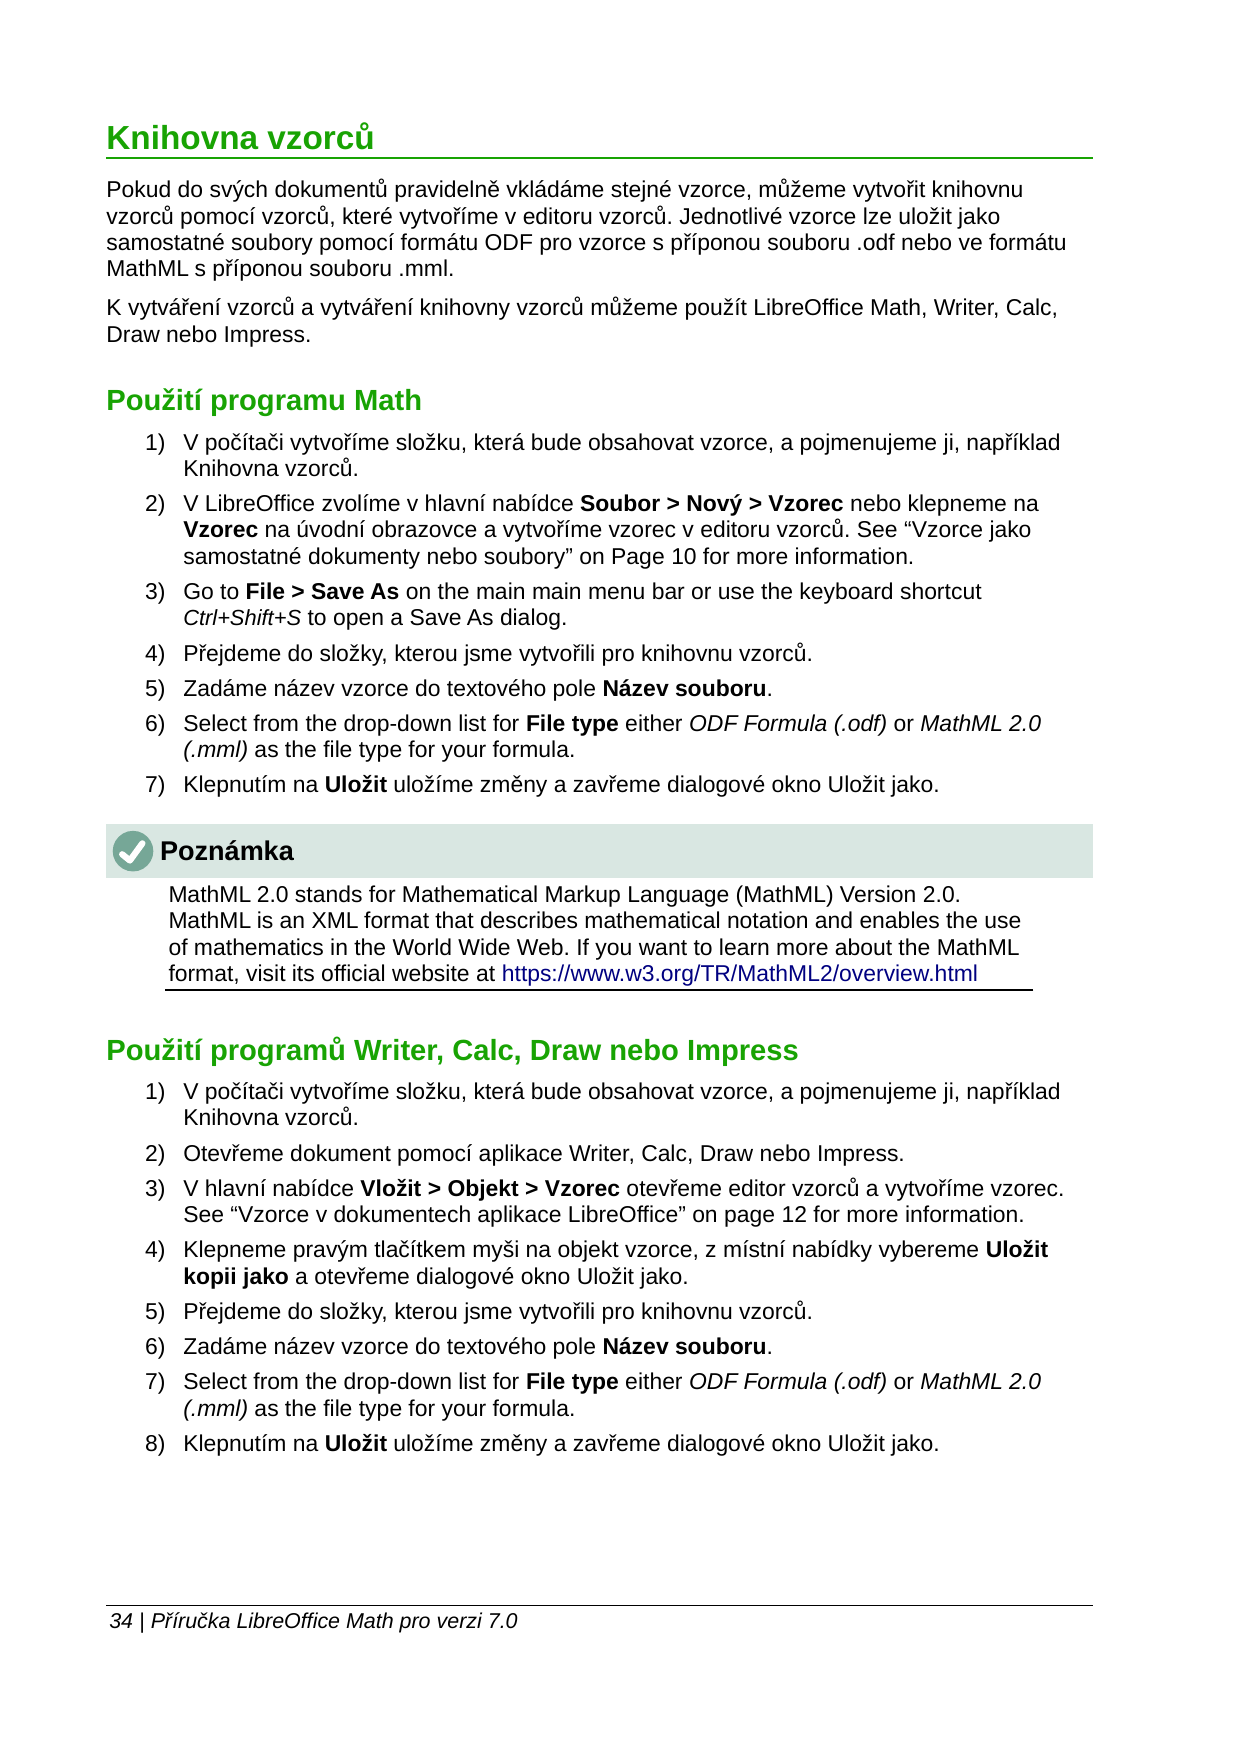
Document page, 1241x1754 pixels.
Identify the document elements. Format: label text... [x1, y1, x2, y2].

text K vytváření vzorců a vytváření knihovny vzorců můžeme použít LibreOffice Math, Writer, Calc, Draw nebo Impress. [106, 294, 1093, 347]
list V hlavní nabídce Vložit > Objekt > Vzorec otevřeme editor vzorců a vytvoříme vzorec. See “Formulas in LibreOffice documents” on page 12 for more information. [165, 1175, 1093, 1227]
list Klepnutím na Uložit uložíme změny a zavřeme dialogové okno Uložit jako. [165, 771, 1093, 798]
list V LibreOffice zvolíme v hlavní nabídce Soubor > Nový > Vzorec nebo klepneme na Vzorec na úvodní obrazovce a vytvoříme vzorec v editoru vzorců. See “Formulas as separate documents or files” on Page 10 for more information. [165, 490, 1093, 569]
text Pokud do svých dokumentů pravidelně vkládáme stejné vzorce, můžeme vytvořit knihovnu vzorců pomocí vzorců, které vytvoříme v editoru vzorců. Jednotlivé vzorce lze uložit jako samostatné soubory pomocí formátu ODF pro vzorce s příponou souboru .odf nebo ve formátu MathML s příponou souboru .mml. [106, 176, 1093, 282]
subtitle Poznámka [106, 824, 1093, 878]
list Go to File > Save As on the main main menu bar or use the keyboard shortcut Ctrl+Shift+S to open a Save As dialog. [165, 578, 1093, 631]
list Přejdeme do složky, kterou jsme vytvořili pro knihovnu vzorců. [165, 639, 1093, 666]
list V počítači vytvoříme složku, která bude obsahovat vzorce, a pojmenujeme ji, například Knihovna vzorců. [165, 428, 1093, 481]
list Přejdeme do složky, kterou jsme vytvořili pro knihovnu vzorců. [165, 1298, 1093, 1324]
list Zadáme název vzorce do textového pole Název souboru. [165, 1333, 1093, 1359]
subtitle Použití programu Math [106, 383, 1093, 417]
list Otevřeme dokument pomocí aplikace Writer, Calc, Draw nebo Impress. [165, 1139, 1093, 1166]
list Zadáme název vzorce do textového pole Název souboru. [165, 675, 1093, 701]
list Klepneme pravým tlačítkem myši na objekt vzorce, z místní nabídky vybereme Uložit kopii jako a otevřeme dialogové okno Uložit jako. [165, 1236, 1093, 1289]
list Klepnutím na Uložit uložíme změny a zavřeme dialogové okno Uložit jako. [165, 1430, 1093, 1456]
text MathML 2.0 stands for Mathematical Markup Language (MathML) Version 2.0. MathML is an XML format that describes mathematical notation and enables the use of mathematics in the World Wide Web. If you want to learn more about the MathML format, visit its official website at https://www.w3.org/TR/MathML2/overview.html [165, 878, 1033, 989]
subtitle Knihovna vzorců [106, 118, 1093, 157]
list V počítači vytvoříme složku, která bude obsahovat vzorce, a pojmenujeme ji, například Knihovna vzorců. [165, 1078, 1093, 1131]
list Select from the drop-down list for File type either ODF Formula (.odf) or MathML 2.0 (.mml) as the file type for your formula. [165, 710, 1093, 763]
subtitle Použití programů Writer, Calc, Draw nebo Impress [106, 1033, 1093, 1066]
list Select from the drop-down list for File type either ODF Formula (.odf) or MathML 2.0 (.mml) as the file type for your formula. [165, 1368, 1093, 1421]
